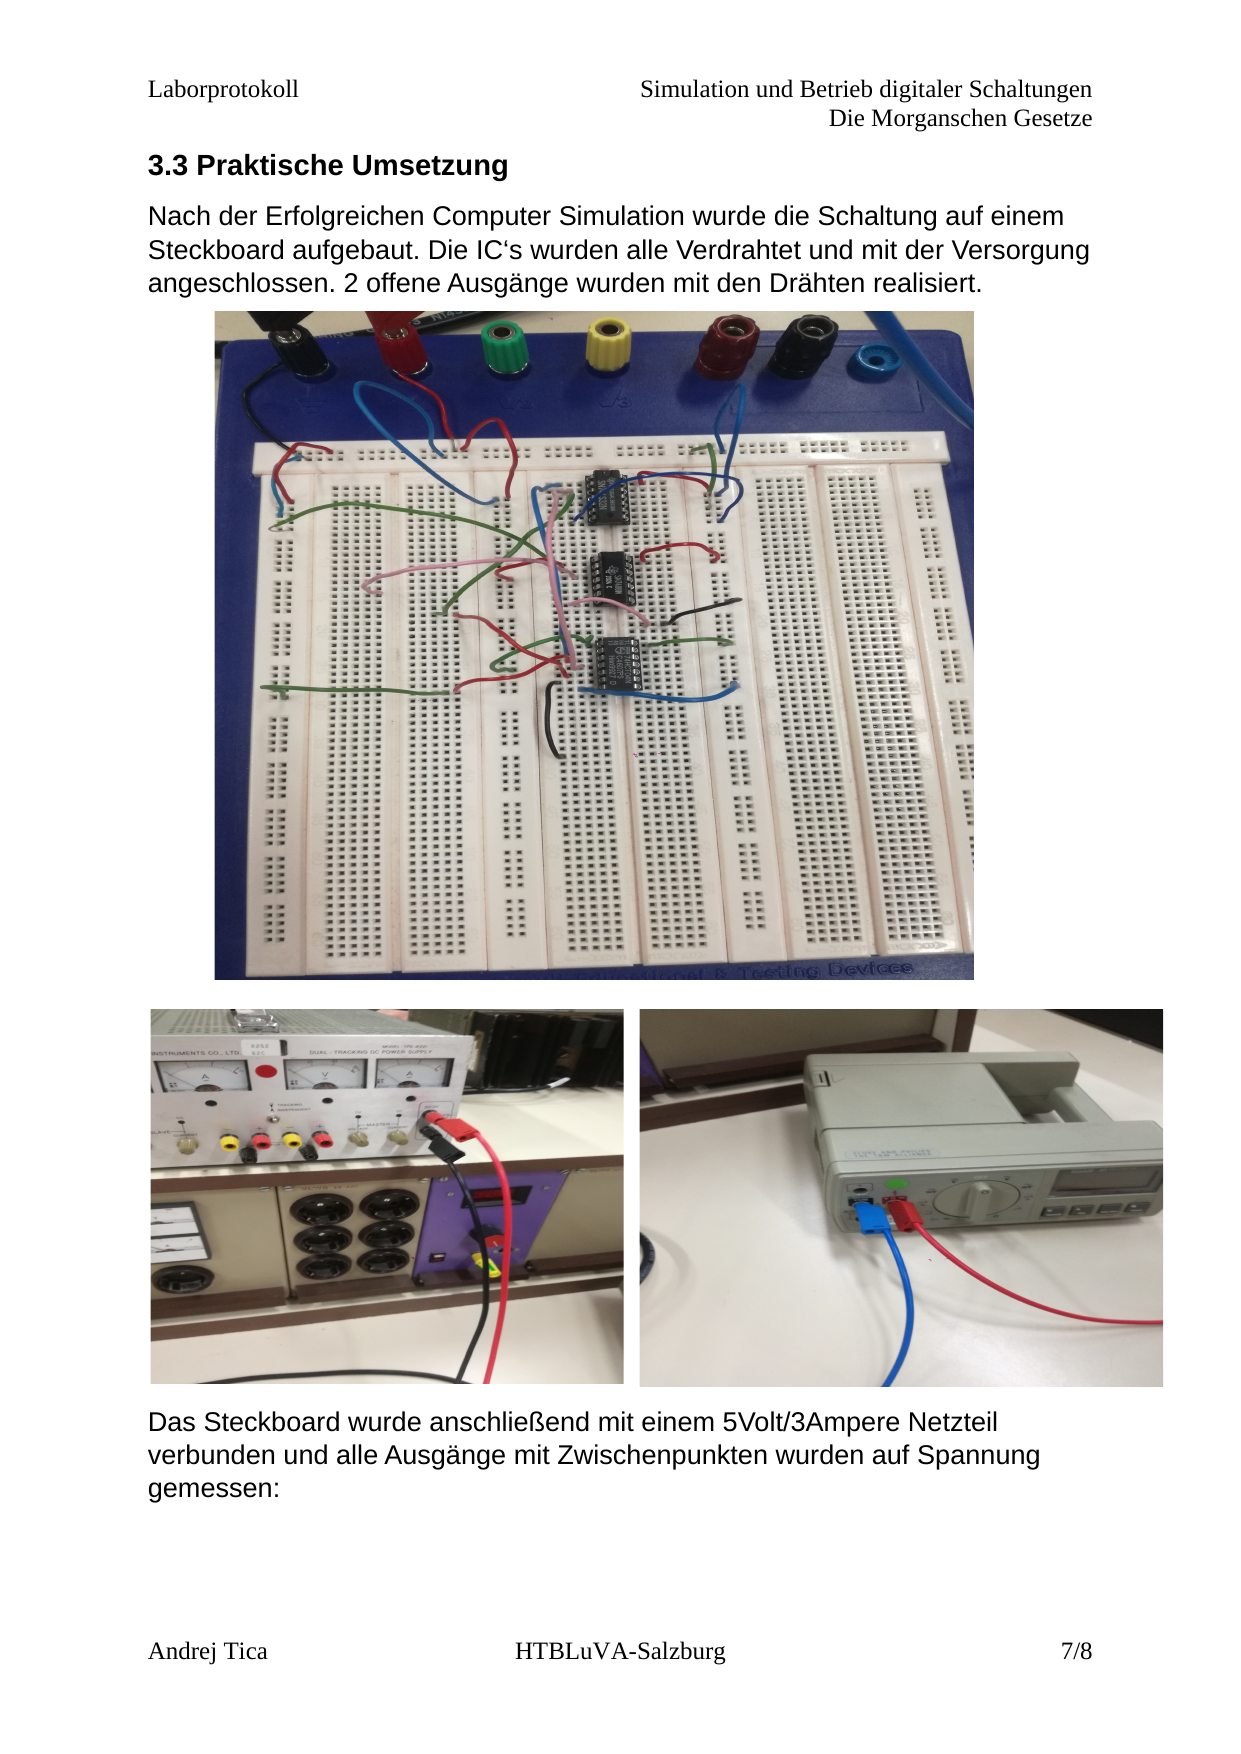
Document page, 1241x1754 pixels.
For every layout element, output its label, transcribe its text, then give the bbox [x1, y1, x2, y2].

picture [150, 1009, 624, 1384]
text 3.3 Praktische Umsetzung [148, 148, 1092, 181]
text Nach der Erfolgreichen Computer Simulation wurde die Schaltung auf einem Steckboard aufgebaut. Die IC‘s wurden alle Verdrahtet und mit der Versorgung angeschlossen. 2 offene Ausgänge wurden mit den Drähten realisiert. [148, 200, 1092, 298]
picture [214, 311, 974, 980]
text Das Steckboard wurde anschließend mit einem 5Volt/3Ampere Netzteil verbunden und alle Ausgänge mit Zwischenpunkten wurden auf Spannung gemessen: [148, 1026, 1092, 1504]
picture [639, 1009, 1164, 1387]
